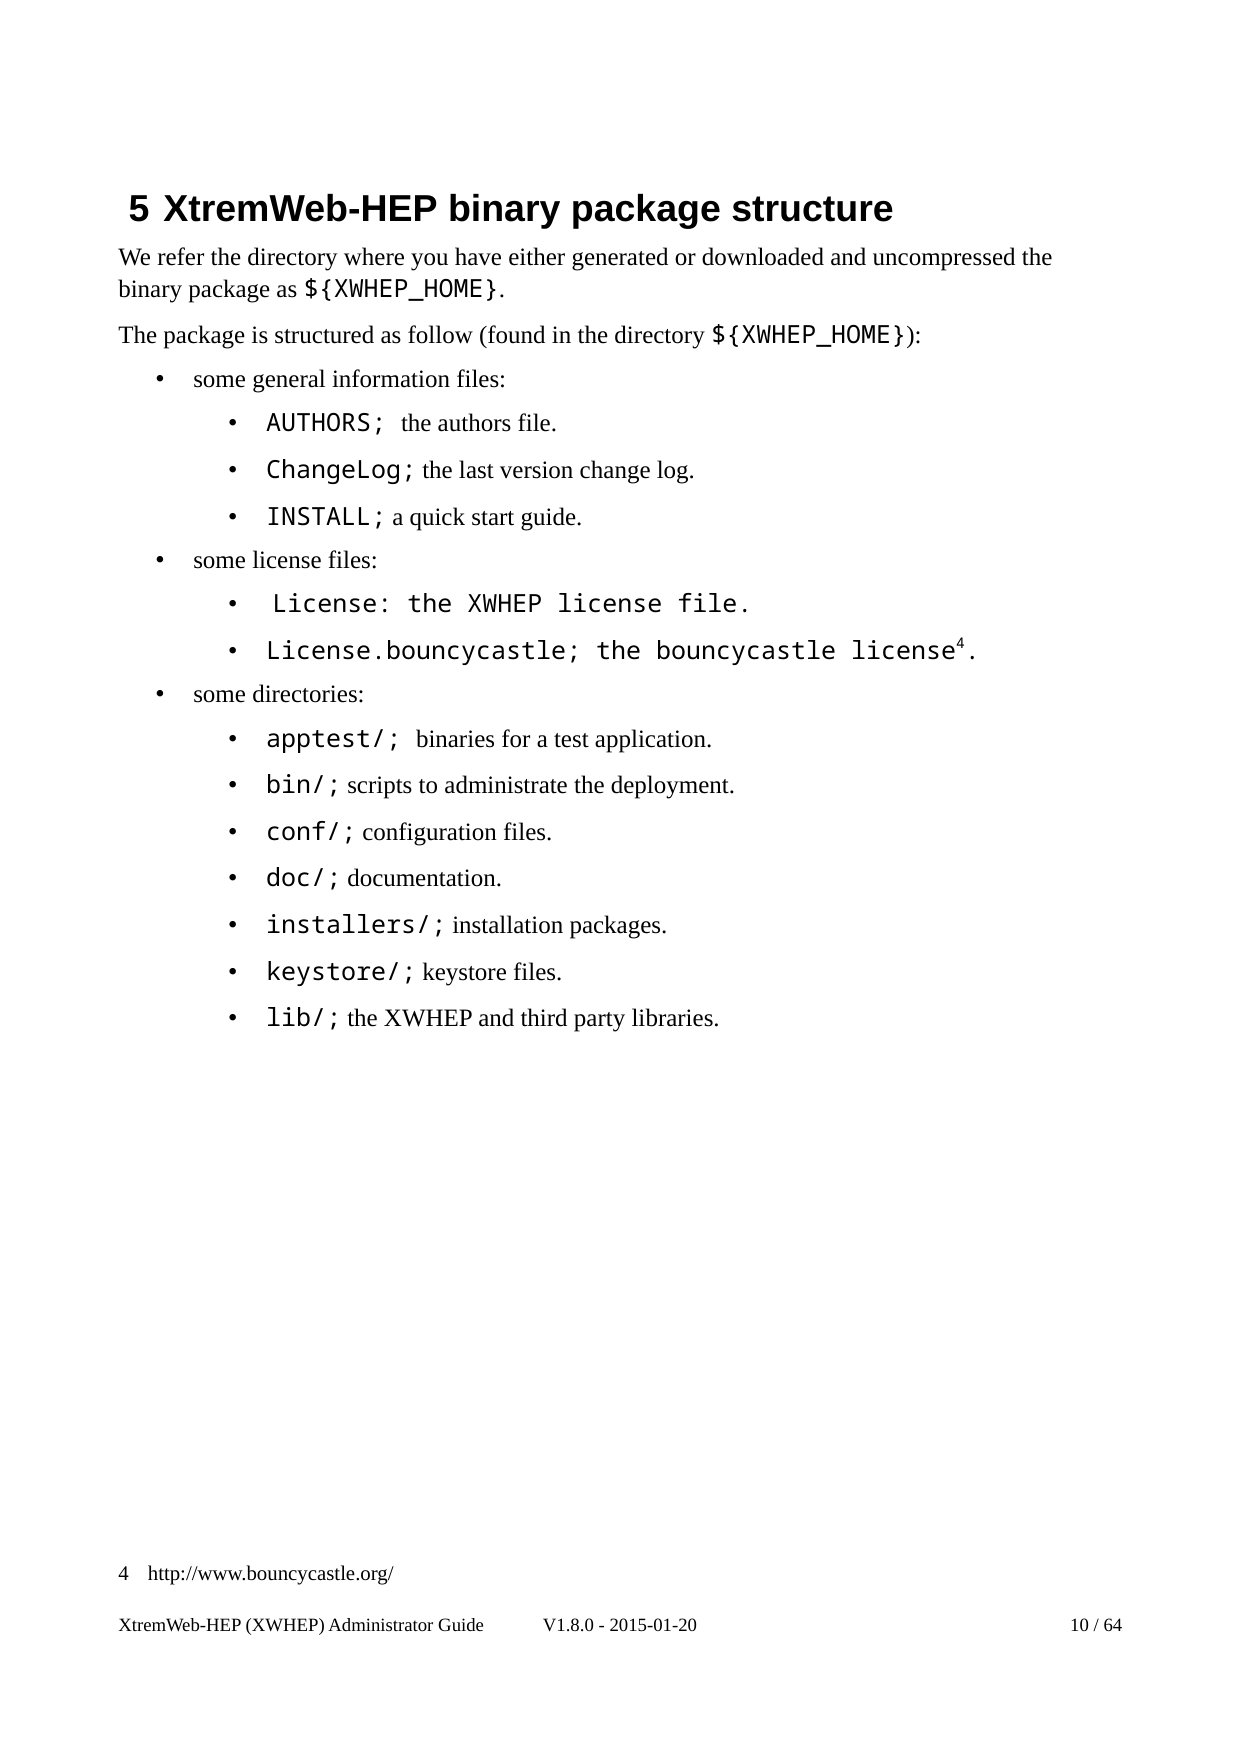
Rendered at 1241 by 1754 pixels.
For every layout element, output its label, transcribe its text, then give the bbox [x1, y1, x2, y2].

subtitle XtremWeb-HEP binary package structure [118, 186, 1122, 229]
list http://www.bouncycastle.org/ [118, 1561, 1122, 1585]
list installers/; installation packages. [228, 907, 1122, 941]
list some directories: [156, 679, 1122, 708]
list doc/; documentation. [228, 860, 1122, 894]
text The package is structured as follow (found in the directory ${XWHEP_HOME}): [118, 317, 1122, 351]
list some general information files: [156, 364, 1122, 392]
list INSTALL; a quick start guide. [228, 498, 1122, 532]
list ChangeLog; the last version change log. [228, 452, 1122, 486]
list bin/; scripts to administrate the deployment. [228, 767, 1122, 801]
list some license files: [156, 545, 1122, 573]
list conf/; configuration files. [228, 813, 1122, 847]
text We refer the directory where you have either generated or downloaded and uncompressed the binary package as ${XWHEP_HOME}. [118, 242, 1122, 305]
list lib/; the XWHEP and third party libraries. [228, 1000, 1122, 1034]
list AUTHORS; the authors file. [228, 405, 1122, 439]
list keystore/; keystore files. [228, 953, 1122, 987]
list License.bouncycastle; the bouncycastle license. [228, 632, 1122, 667]
list License: the XWHEP license file. [228, 586, 1122, 620]
list apptest/; binaries for a test application. [228, 720, 1122, 754]
